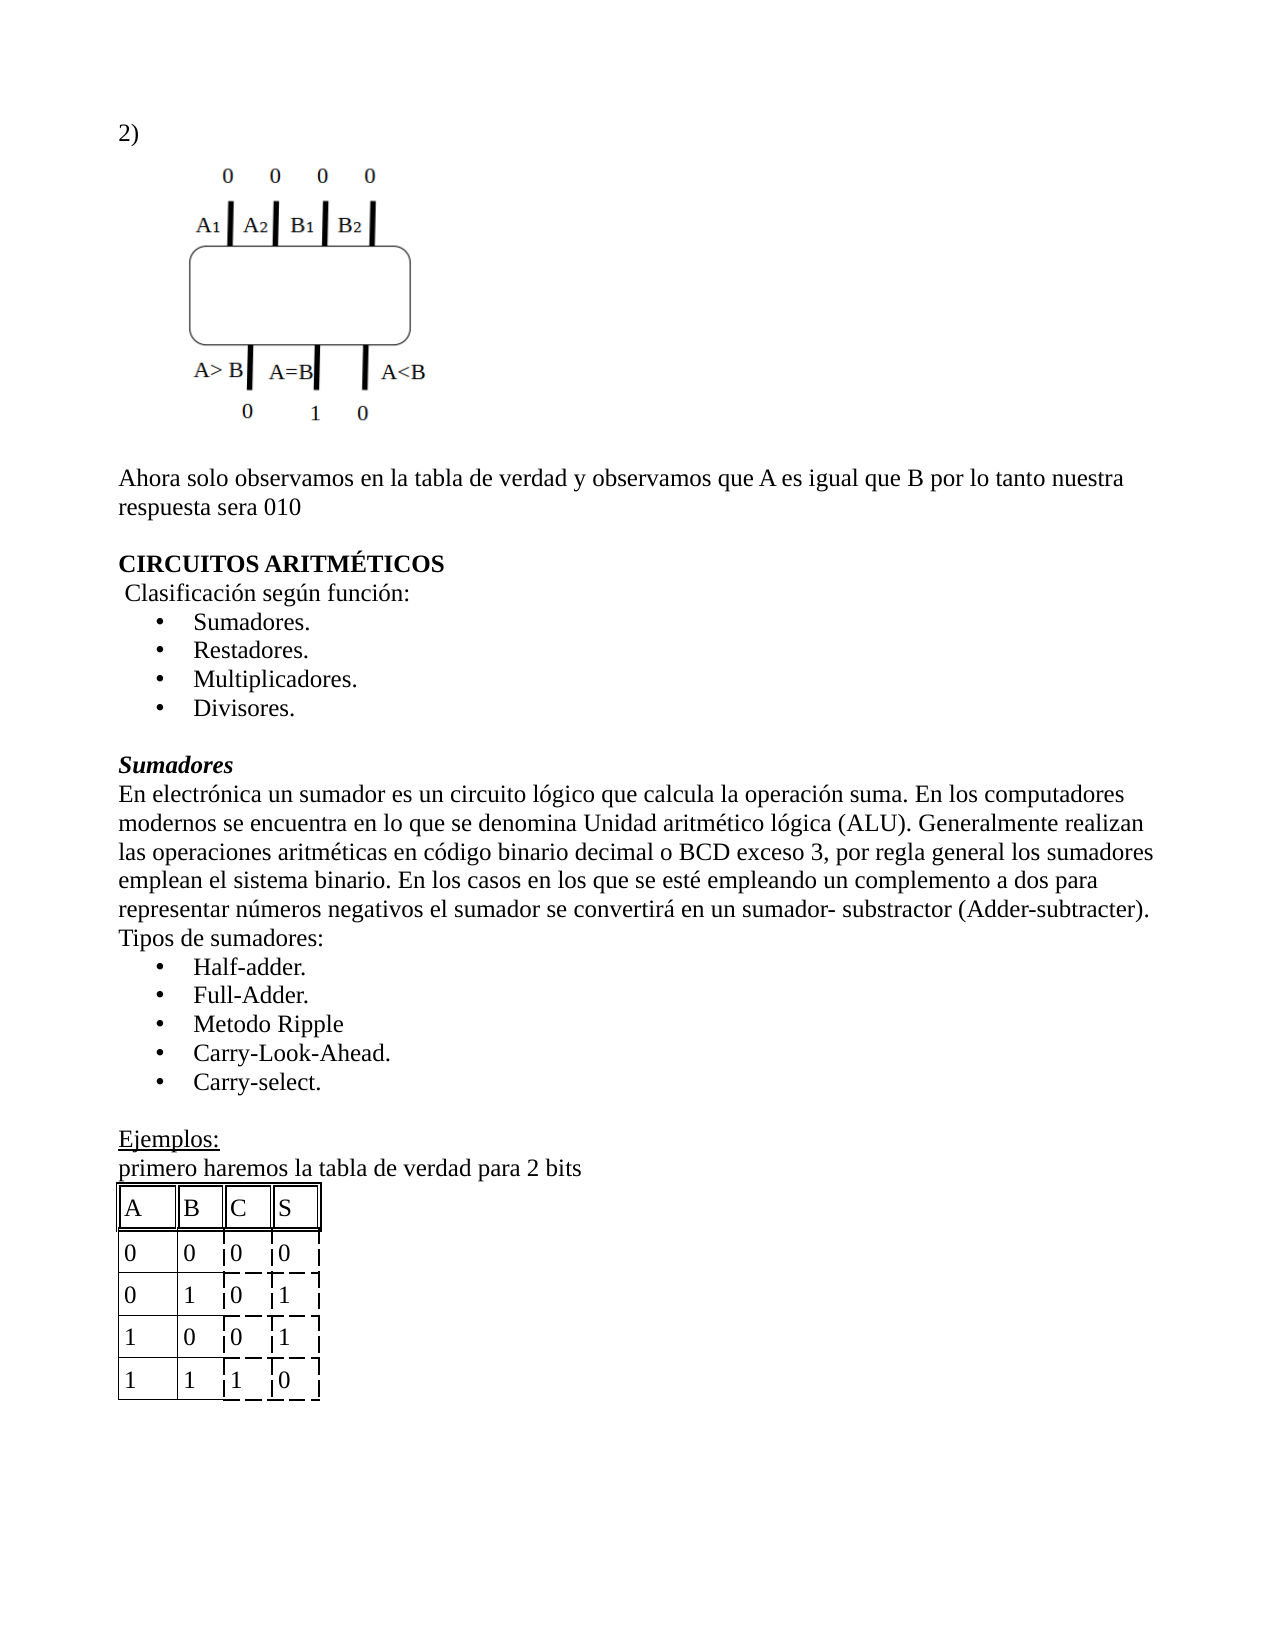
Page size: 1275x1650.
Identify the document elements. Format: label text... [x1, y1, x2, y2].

table_cell 0 [178, 1232, 224, 1272]
picture [141, 146, 458, 447]
text primero haremos la tabla de verdad para 2 bits [118, 1153, 1157, 1182]
list Metodo Ripple [156, 1009, 1157, 1038]
list Multiplicadores. [156, 664, 1157, 693]
table_cell 0 [272, 1232, 319, 1272]
text Ejemplos: [118, 1124, 1157, 1153]
table_cell 1 [224, 1357, 272, 1399]
table_header A [121, 1187, 175, 1227]
list Half-adder. [156, 952, 1157, 981]
text CIRCUITOS ARITMÉTICOS [118, 549, 1157, 578]
table_cell 1 [272, 1272, 319, 1314]
list Sumadores. [156, 607, 1157, 636]
table_cell 0 [272, 1357, 319, 1399]
table_header S [275, 1187, 317, 1227]
list Carry-select. [156, 1067, 1157, 1096]
list Restadores. [156, 636, 1157, 664]
table_cell 0 [119, 1273, 177, 1314]
list Full-Adder. [156, 981, 1157, 1009]
table_cell 1 [272, 1315, 319, 1357]
list Carry-Look-Ahead. [156, 1038, 1157, 1067]
text En electrónica un sumador es un circuito lógico que calcula la operación suma. En los computadores modernos se encuentra en lo que se denomina Unidad aritmético lógica (ALU). Generalmente realizan las operaciones aritméticas en código binario decimal o BCD exceso 3, por regla general los sumadores emplean el sistema binario. En los casos en los que se esté empleando un complemento a dos para representar números negativos el sumador se convertirá en un sumador- substractor (Adder-subtracter). Tipos de sumadores: [118, 779, 1157, 952]
text Ahora solo observamos en la tabla de verdad y observamos que A es igual que B por lo tanto nuestra respuesta sera 010 [118, 463, 1157, 521]
table_cell 1 [178, 1358, 224, 1399]
table_header B [180, 1187, 222, 1227]
text 2) [118, 118, 1157, 147]
table_cell 1 [178, 1273, 224, 1314]
table_cell 1 [119, 1358, 177, 1399]
list Divisores. [156, 693, 1157, 722]
text Sumadores [118, 751, 1157, 779]
table_cell 0 [224, 1272, 272, 1314]
table_cell 0 [119, 1232, 177, 1272]
table_cell 0 [224, 1232, 272, 1272]
table_cell 1 [119, 1316, 177, 1357]
table_cell 0 [224, 1315, 272, 1357]
table_header C [227, 1187, 270, 1227]
text Clasificación según función: [118, 578, 1157, 607]
table_cell 0 [178, 1316, 224, 1357]
